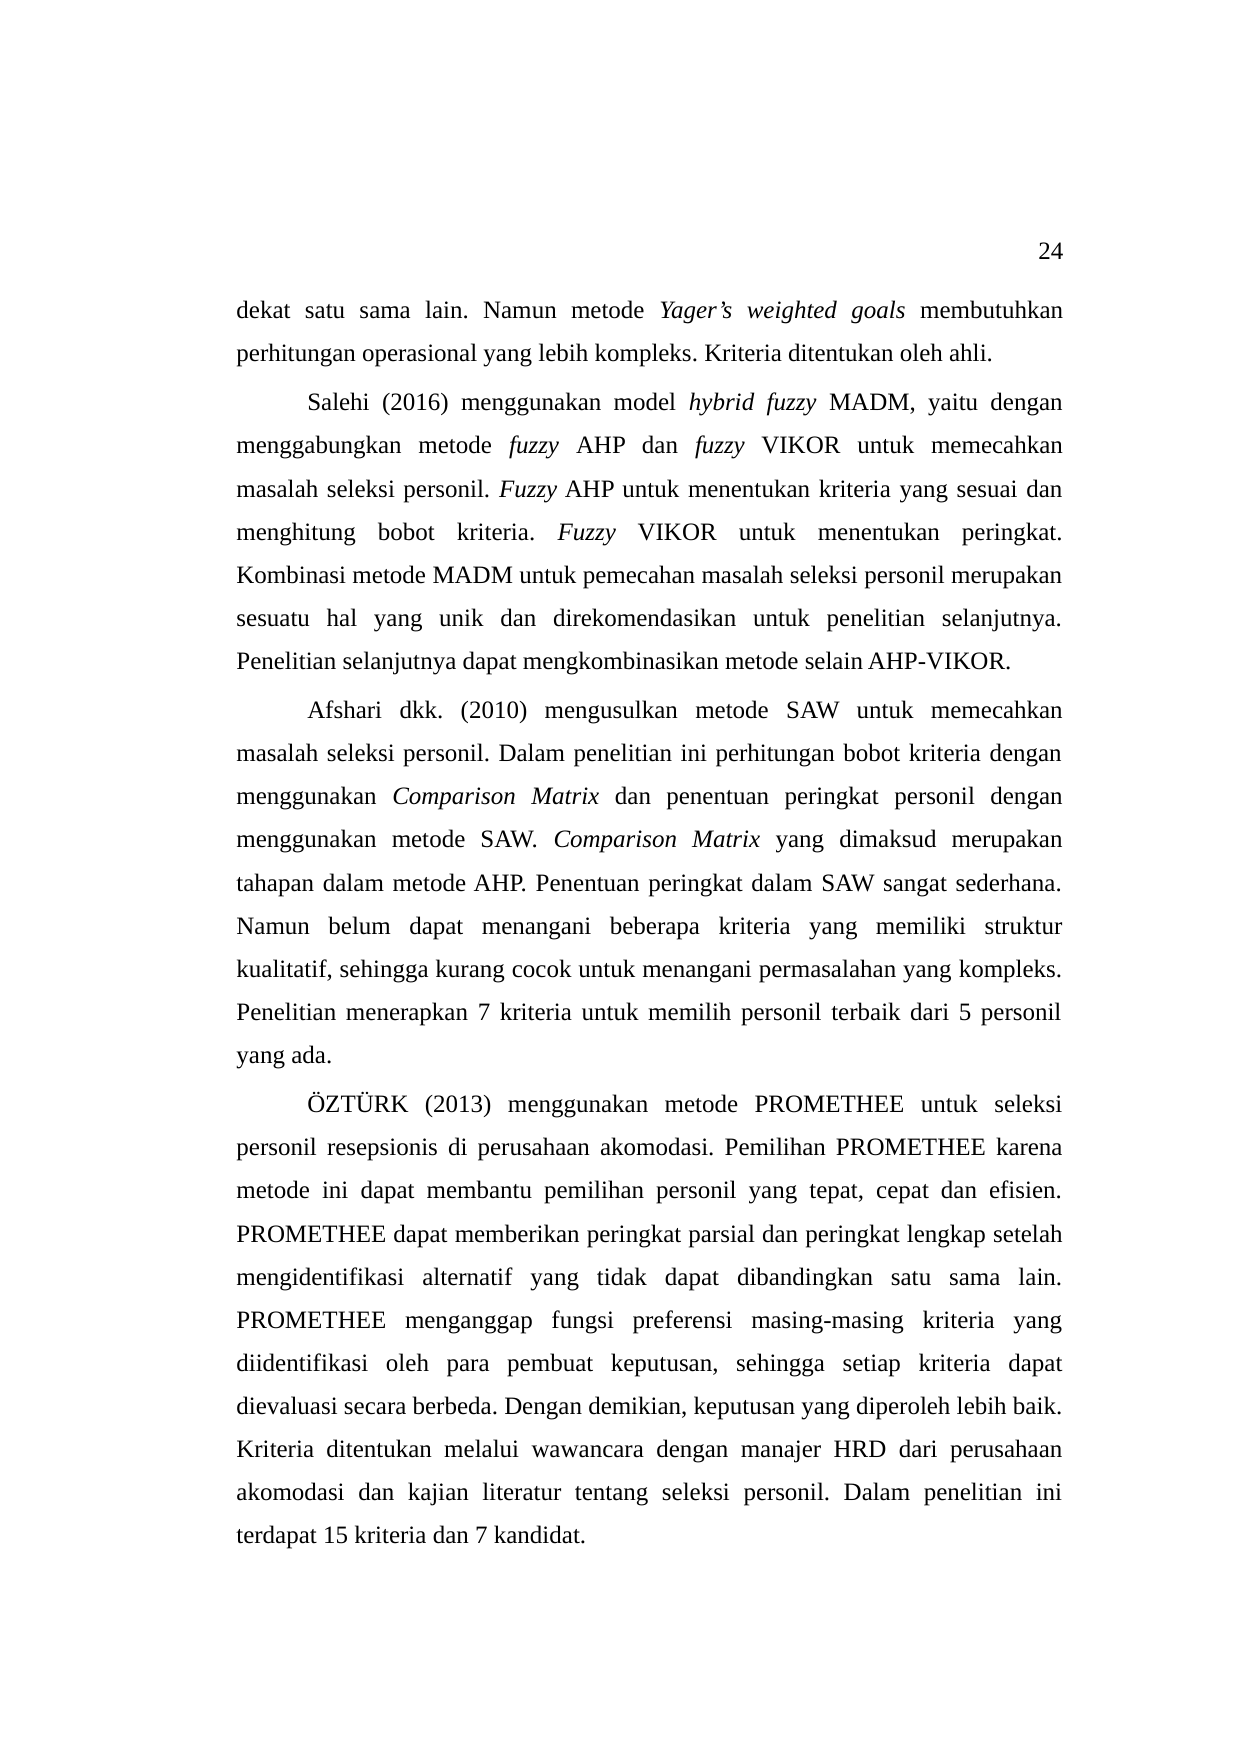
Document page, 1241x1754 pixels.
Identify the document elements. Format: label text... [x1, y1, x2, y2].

text dekat satu sama lain. Namun metode Yager’s weighted goals membutuhkan perhitungan operasional yang lebih kompleks. Kriteria ditentukan oleh ahli. [236, 295, 1063, 367]
text Afshari dkk. (2010) mengusulkan metode SAW untuk memecahkan masalah seleksi personil. Dalam penelitian ini perhitungan bobot kriteria dengan menggunakan Comparison Matrix dan penentuan peringkat personil dengan menggunakan metode SAW. Comparison Matrix yang dimaksud merupakan tahapan dalam metode AHP. Penentuan peringkat dalam SAW sangat sederhana. Namun belum dapat menangani beberapa kriteria yang memiliki struktur kualitatif, sehingga kurang cocok untuk menangani permasalahan yang kompleks. Penelitian menerapkan 7 kriteria untuk memilih personil terbaik dari 5 personil yang ada. [236, 695, 1063, 1069]
text ÖZTÜRK (2013) menggunakan metode PROMETHEE untuk seleksi personil resepsionis di perusahaan akomodasi. Pemilihan PROMETHEE karena metode ini dapat membantu pemilihan personil yang tepat, cepat dan efisien. PROMETHEE dapat memberikan peringkat parsial dan peringkat lengkap setelah mengidentifikasi alternatif yang tidak dapat dibandingkan satu sama lain. PROMETHEE menganggap fungsi preferensi masing-masing kriteria yang diidentifikasi oleh para pembuat keputusan, sehingga setiap kriteria dapat dievaluasi secara berbeda. Dengan demikian, keputusan yang diperoleh lebih baik. Kriteria ditentukan melalui wawancara dengan manajer HRD dari perusahaan akomodasi dan kajian literatur tentang seleksi personil. Dalam penelitian ini terdapat 15 kriteria dan 7 kandidat. [236, 1089, 1063, 1549]
text Salehi (2016) menggunakan model hybrid fuzzy MADM, yaitu dengan menggabungkan metode fuzzy AHP dan fuzzy VIKOR untuk memecahkan masalah seleksi personil. Fuzzy AHP untuk menentukan kriteria yang sesuai dan menghitung bobot kriteria. Fuzzy VIKOR untuk menentukan peringkat. Kombinasi metode MADM untuk pemecahan masalah seleksi personil merupakan sesuatu hal yang unik dan direkomendasikan untuk penelitian selanjutnya. Penelitian selanjutnya dapat mengkombinasikan metode selain AHP-VIKOR. [236, 387, 1063, 675]
